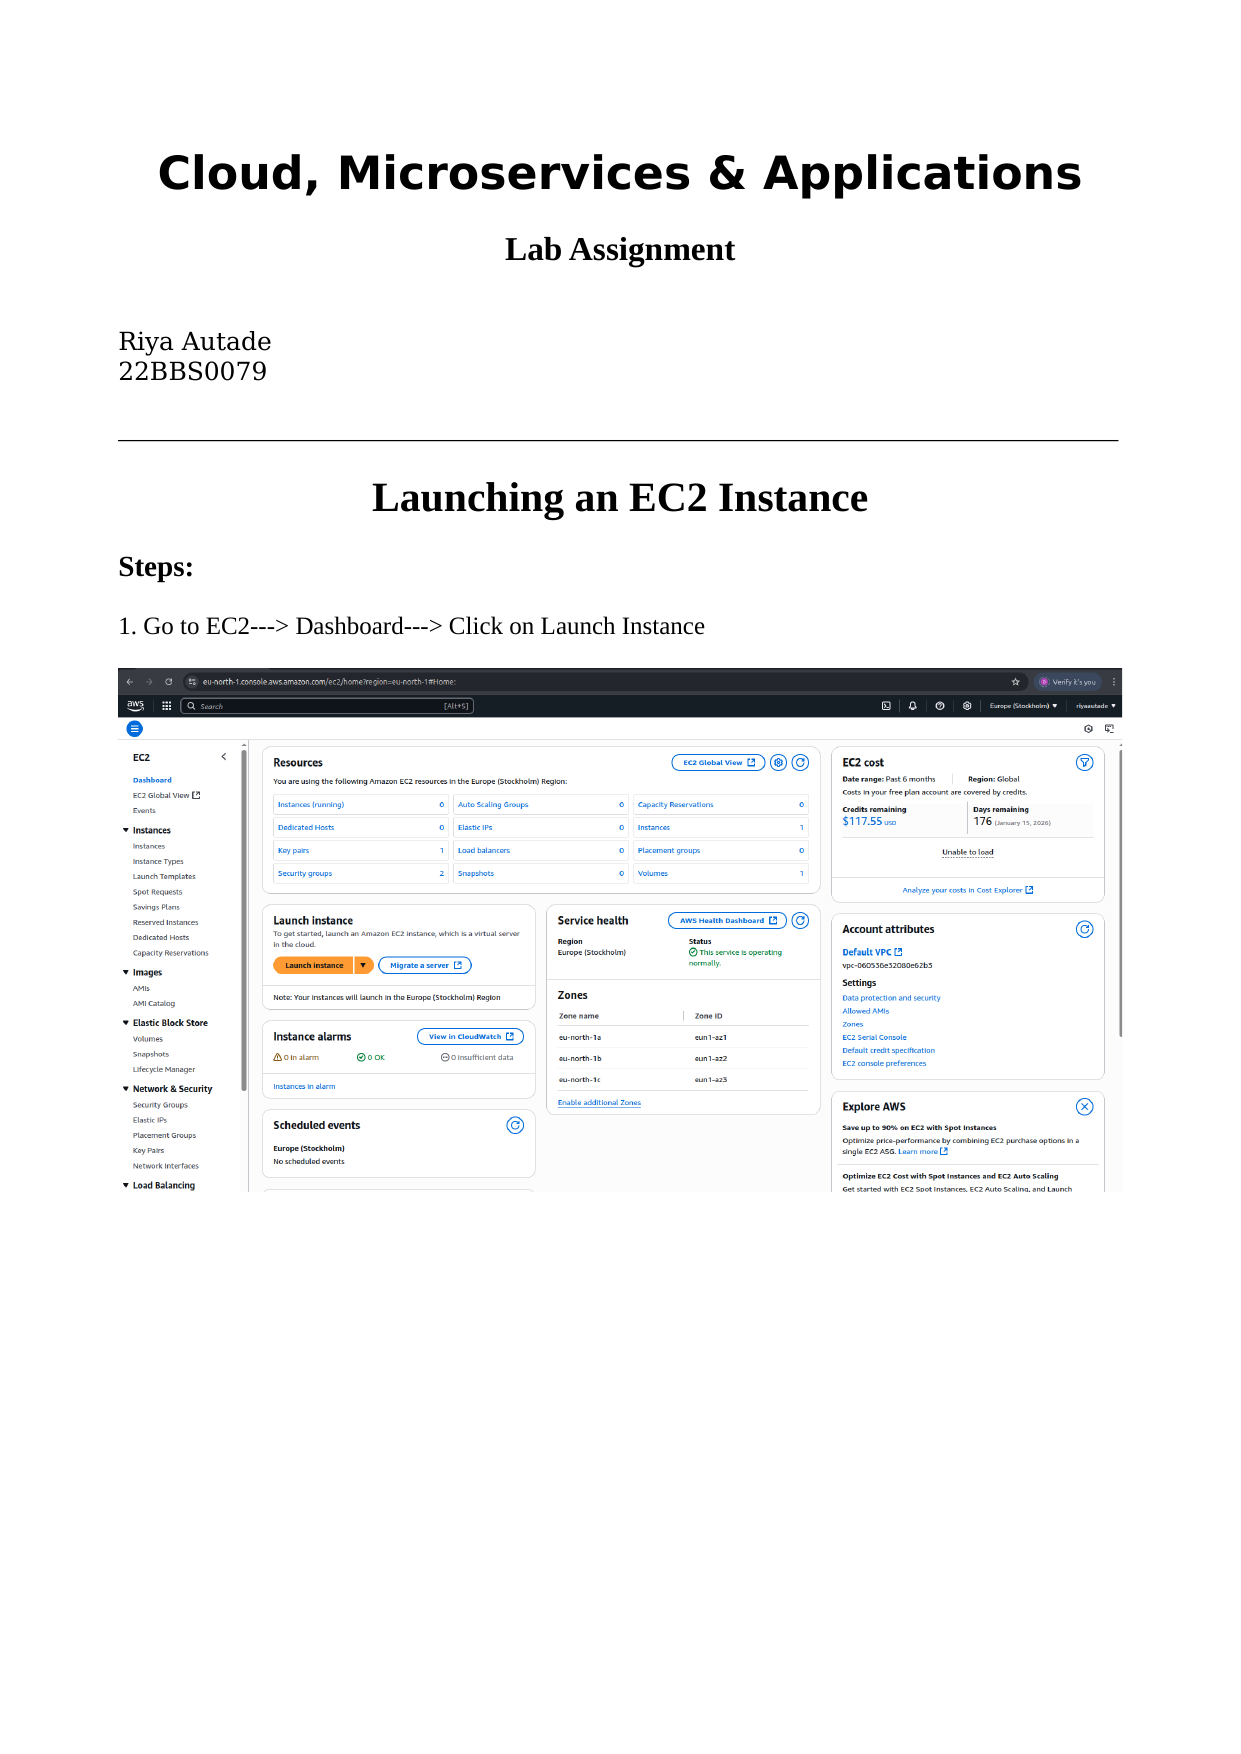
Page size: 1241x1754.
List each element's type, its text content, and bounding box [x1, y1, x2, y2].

text Lab Assignment [118, 229, 1122, 267]
text Cloud, Microservices & Applications [118, 147, 1122, 200]
text ________________________________________________________________________________ [118, 415, 1122, 443]
picture [118, 668, 1123, 1192]
text 1. Go to EC2---> Dashboard---> Click on Launch Instance [118, 611, 1122, 640]
text Steps: [118, 549, 1122, 611]
text Launching an EC2 Instance [118, 472, 1122, 520]
text Riya Autade [118, 326, 1122, 356]
text 22BBS0079 [118, 356, 1122, 386]
